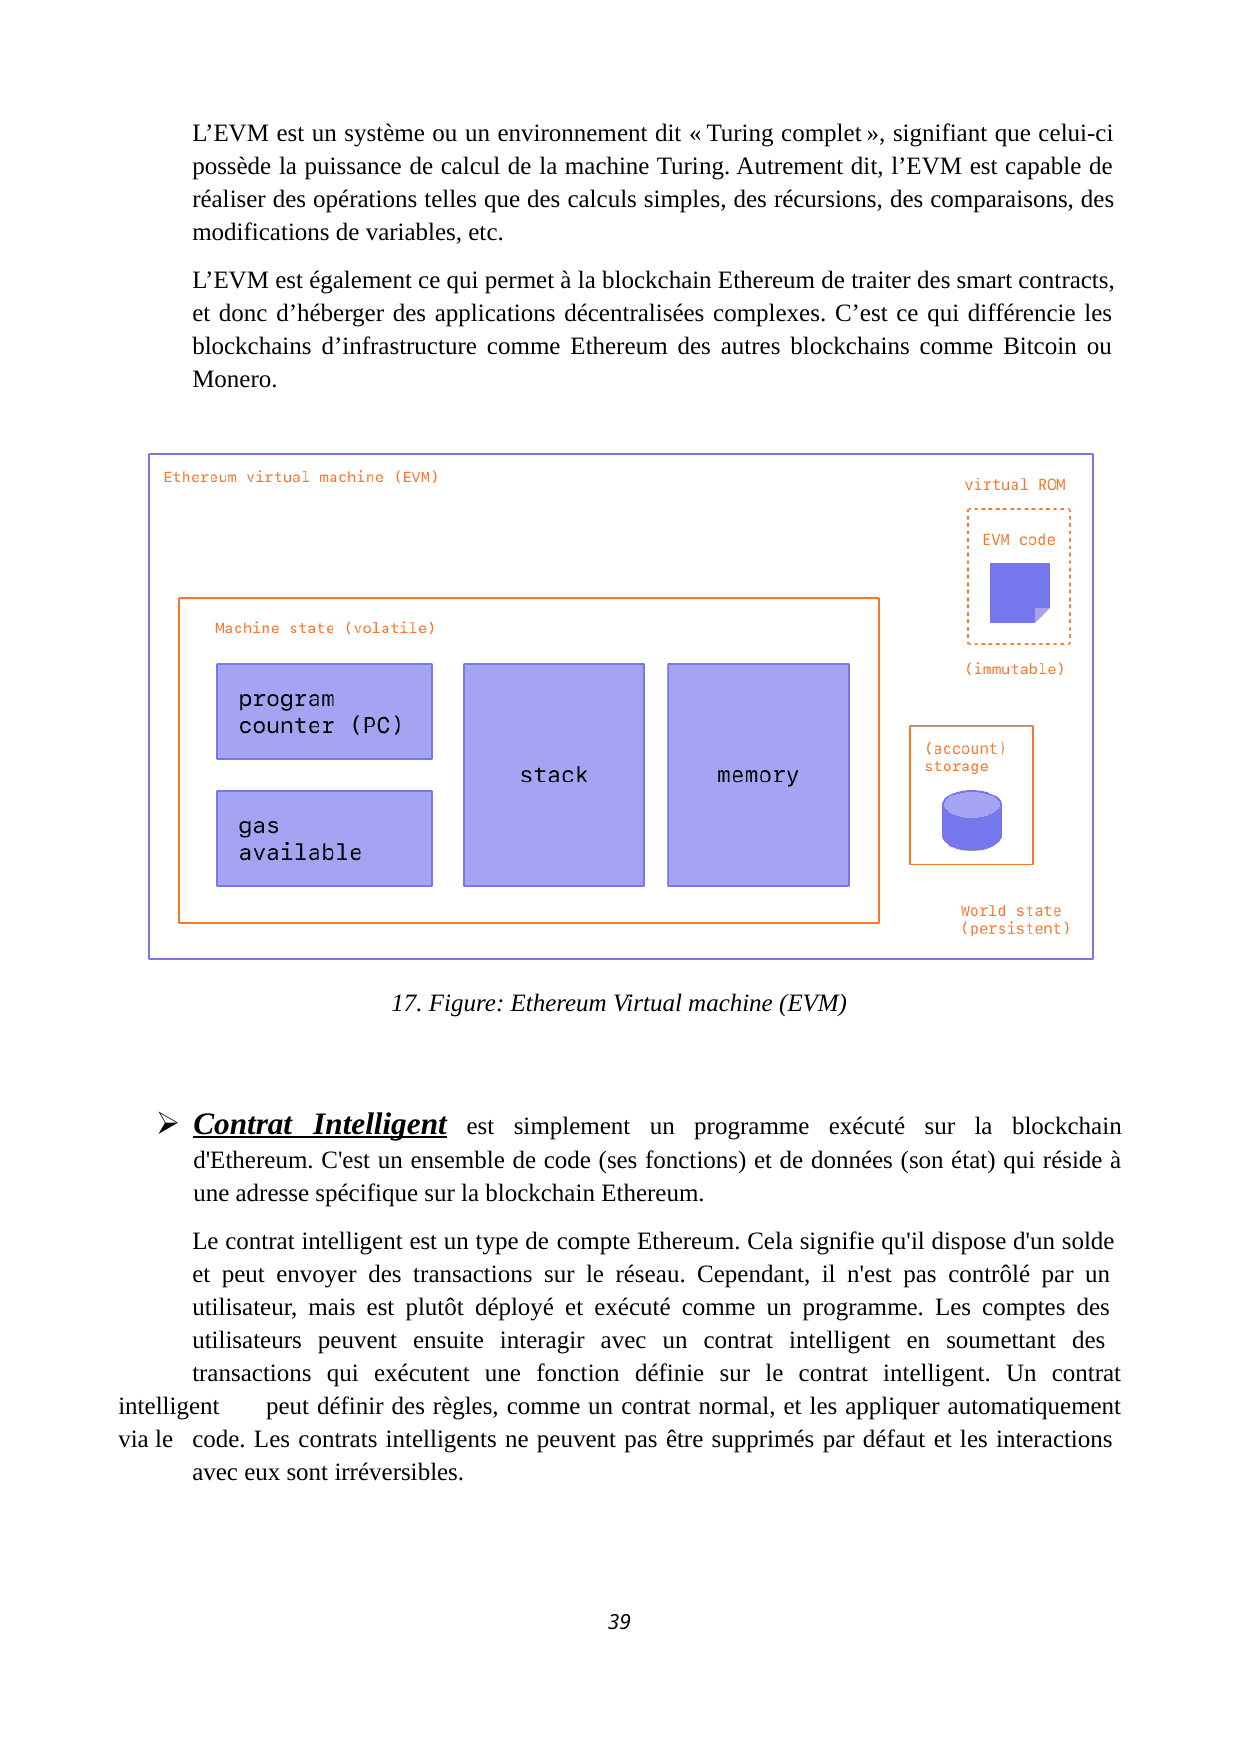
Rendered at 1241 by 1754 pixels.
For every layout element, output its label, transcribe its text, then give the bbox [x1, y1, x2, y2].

text Le contrat intelligent est un type de compte Ethereum. Cela signifie qu'il dispose d'un solde et peut envoyer des transactions sur le réseau. Cependant, il n'est pas contrôlé par un utilisateur, mais est plutôt déployé et exécuté comme un programme. Les comptes des utilisateurs peuvent ensuite interagir avec un contrat intelligent en soumettant des transactions qui exécutent une fonction définie sur le contrat intelligent. Un contrat intelligent peut définir des règles, comme un contrat normal, et les appliquer automatiquement via le code. Les contrats intelligents ne peuvent pas être supprimés par défaut et les interactions avec eux sont irréversibles. [118, 1226, 1122, 1486]
text 17. Figure: Ethereum Virtual machine (EVM) [118, 989, 1122, 1017]
picture [118, 423, 1123, 989]
text L’EVM est également ce qui permet à la blockchain Ethereum de traiter des smart contracts, et donc d’héberger des applications décentralisées complexes. C’est ce qui différencie les blockchains d’infrastructure comme Ethereum des autres blockchains comme Bitcoin ou Monero. [118, 265, 1122, 393]
list Contrat Intelligent est simplement un programme exécuté sur la blockchain d'Ethereum. C'est un ensemble de code (ses fonctions) et de données (son état) qui réside à une adresse spécifique sur la blockchain Ethereum. [156, 1105, 1122, 1207]
text L’EVM est un système ou un environnement dit « Turing complet », signifiant que celui-ci possède la puissance de calcul de la machine Turing. Autrement dit, l’EVM est capable de réaliser des opérations telles que des calculs simples, des récursions, des comparaisons, des modifications de variables, etc. [118, 118, 1122, 246]
